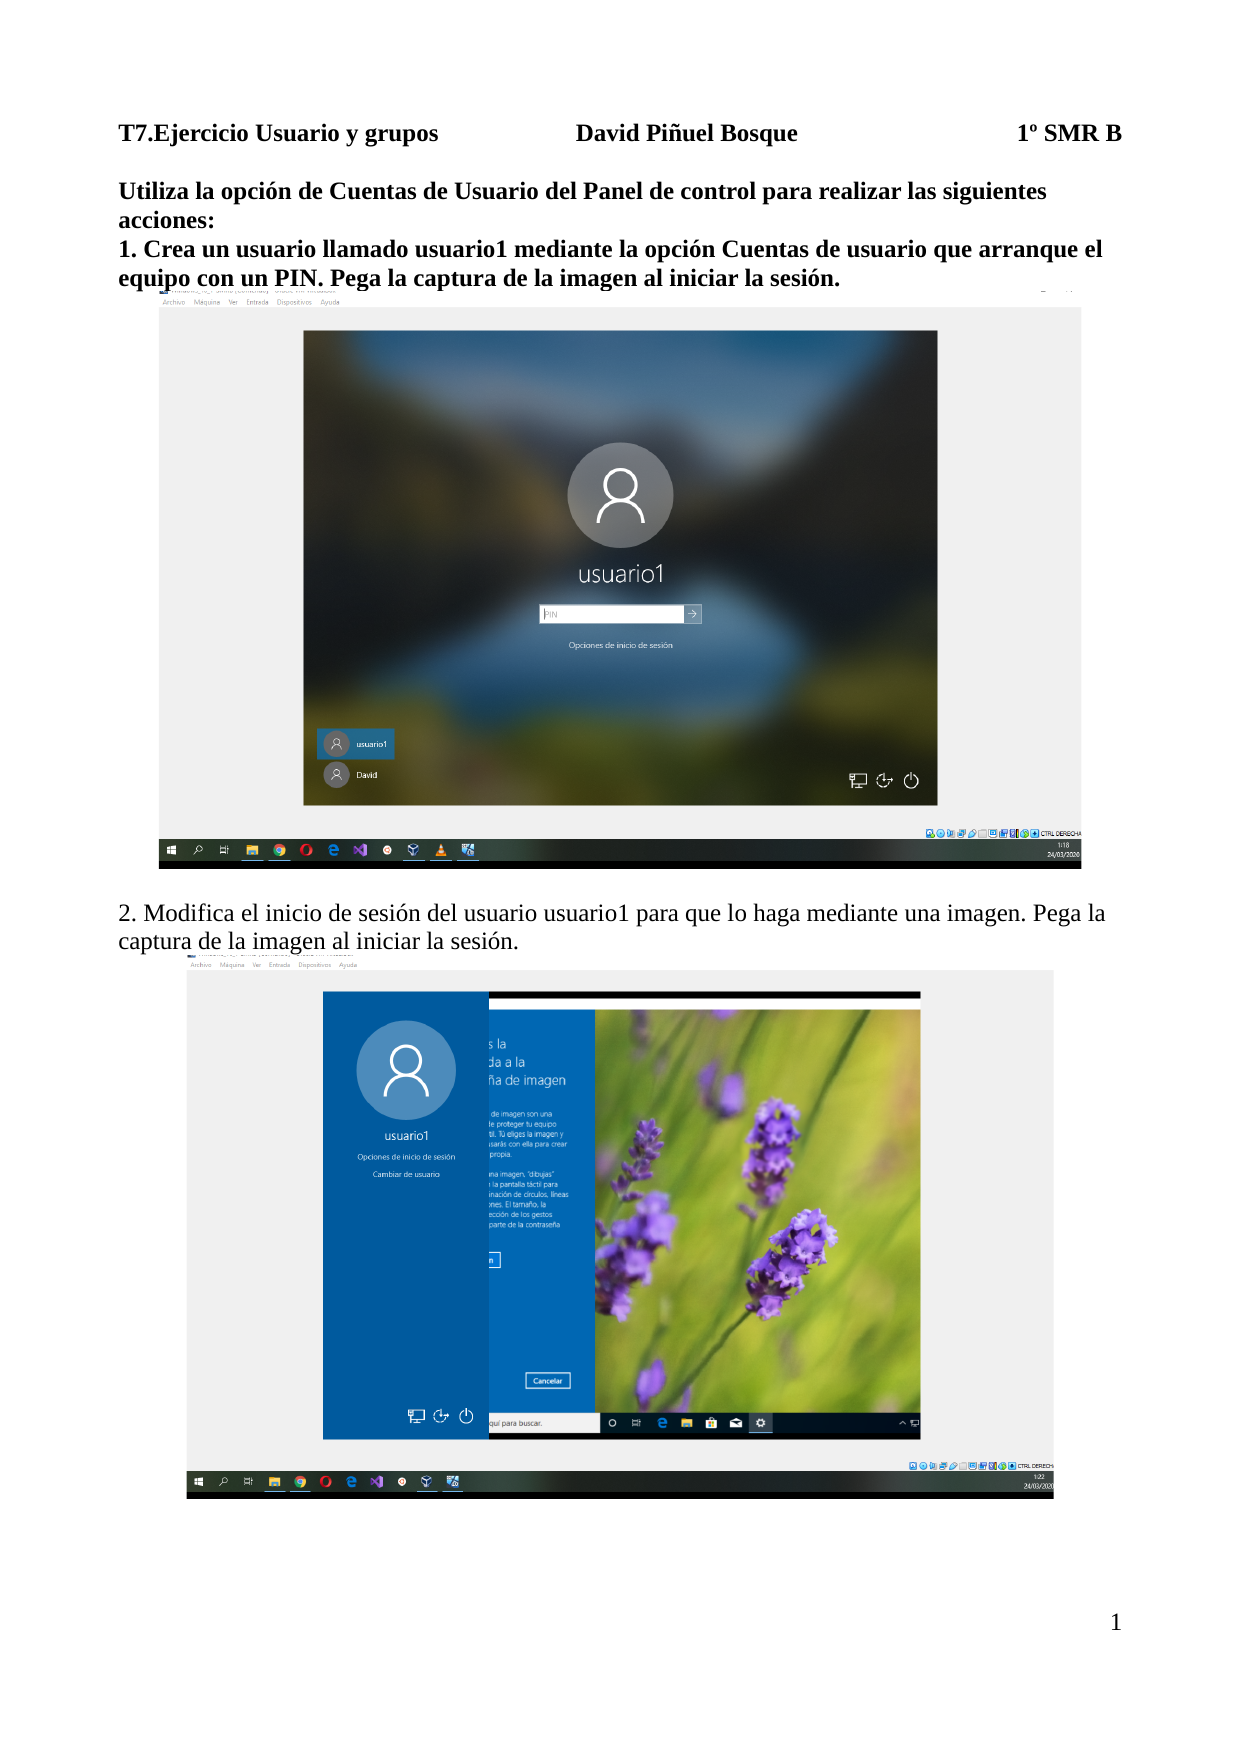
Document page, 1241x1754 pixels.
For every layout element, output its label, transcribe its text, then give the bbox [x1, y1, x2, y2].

text 1. Crea un usuario llamado usuario1 mediante la opción Cuentas de usuario que arranque el equipo con un PIN. Pega la captura de la imagen al iniciar la sesión. [118, 234, 1122, 291]
picture [186, 955, 1054, 1499]
text 2. Modifica el inicio de sesión del usuario usuario1 para que lo haga mediante una imagen. Pega la captura de la imagen al iniciar la sesión. [118, 898, 1122, 955]
text Utiliza la opción de Cuentas de Usuario del Panel de control para realizar las siguientes acciones: [118, 176, 1122, 234]
picture [158, 291, 1082, 869]
